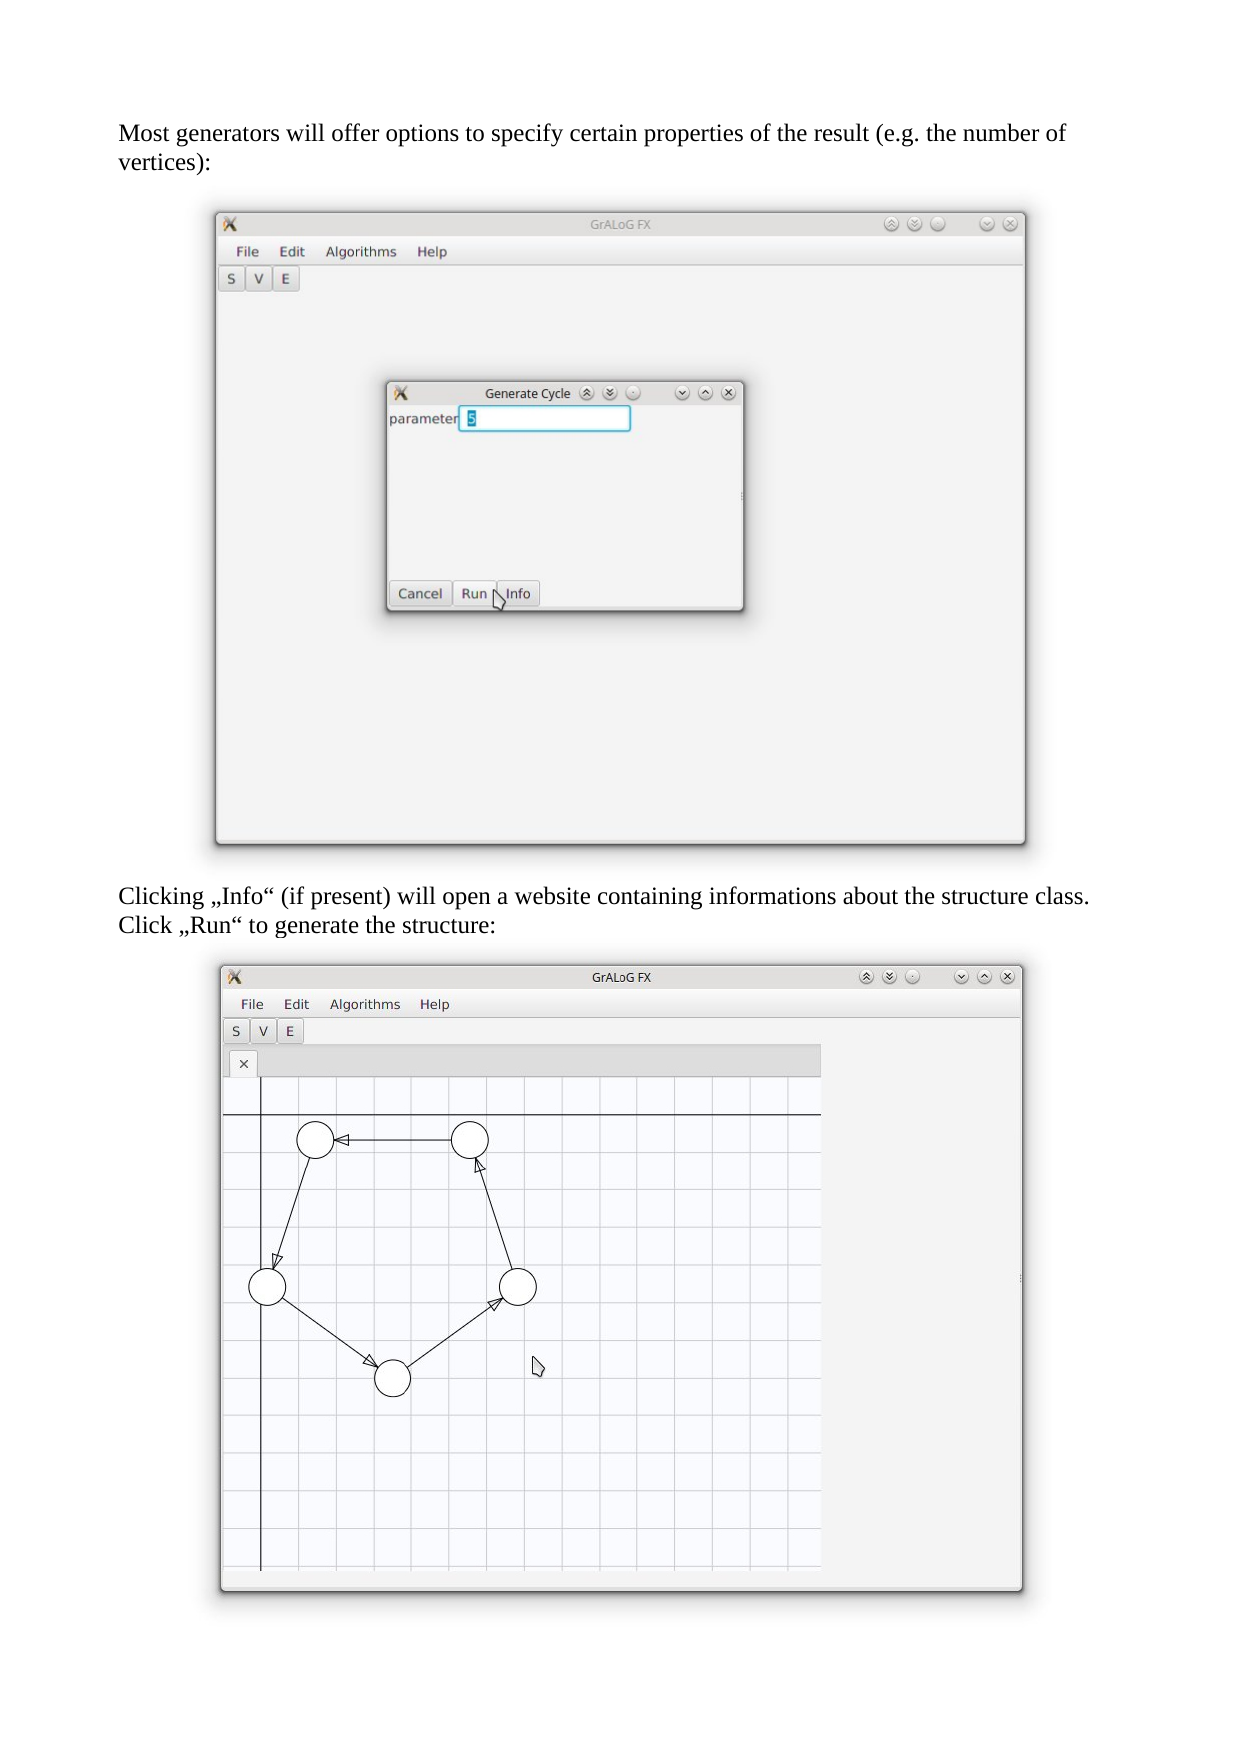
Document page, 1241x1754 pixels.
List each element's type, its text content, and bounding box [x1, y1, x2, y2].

picture [188, 938, 1053, 1628]
subtitle Click „Run“ to generate the structure: [118, 910, 1122, 938]
picture [183, 184, 1057, 881]
subtitle Clicking „Info“ (if present) will open a website containing informations about the structure class. [118, 176, 1122, 910]
subtitle Most generators will offer options to specify certain properties of the result (e.g. the number of vertices): [118, 118, 1122, 176]
